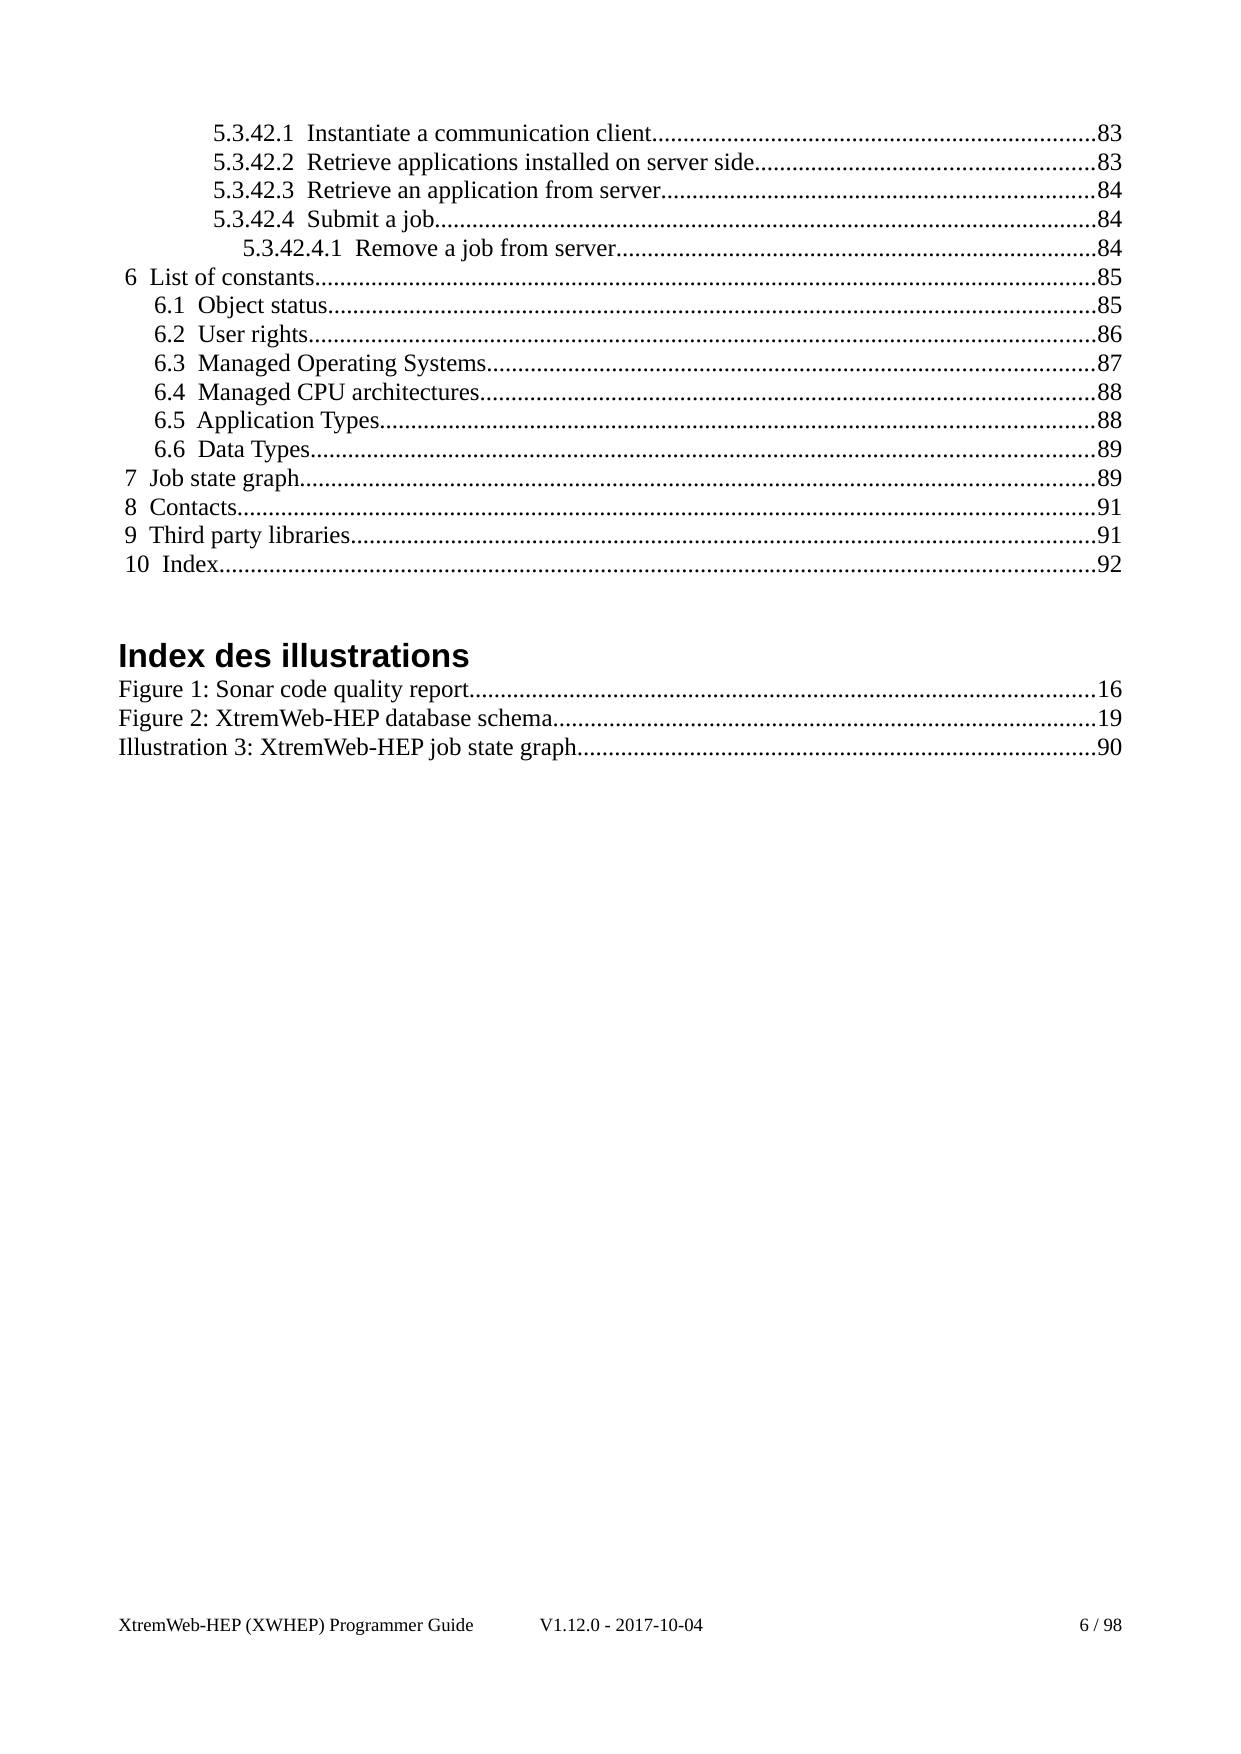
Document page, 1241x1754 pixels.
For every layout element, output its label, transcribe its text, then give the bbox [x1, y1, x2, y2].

text 6.6 Data Types 89 [148, 434, 1122, 463]
text 6.4 Managed CPU architectures 88 [148, 377, 1122, 406]
text 5.3.42.4.1 Remove a job from server 84 [236, 233, 1122, 262]
text 9 Third party libraries 91 [118, 521, 1122, 549]
text Illustration 3: XtremWeb-HEP job state graph 90 [118, 732, 1122, 760]
text 6.2 User rights 86 [148, 319, 1122, 348]
text 8 Contacts 91 [118, 492, 1122, 521]
text Figure 2: XtremWeb-HEP database schema 19 [118, 703, 1122, 732]
text 5.3.42.2 Retrieve applications installed on server side 83 [207, 147, 1122, 176]
text 6.1 Object status 85 [148, 291, 1122, 319]
subtitle Index des illustrations [118, 636, 1122, 674]
text Figure 1: Sonar code quality report 16 [118, 674, 1122, 703]
text 6.3 Managed Operating Systems 87 [148, 348, 1122, 377]
text 6.5 Application Types 88 [148, 406, 1122, 434]
text 5.3.42.1 Instantiate a communication client 83 [207, 118, 1122, 147]
text 5.3.42.4 Submit a job 84 [207, 204, 1122, 233]
text 7 Job state graph 89 [118, 463, 1122, 492]
text 6 List of constants 85 [118, 262, 1122, 291]
text 10 Index 92 [118, 549, 1122, 578]
text 5.3.42.3 Retrieve an application from server 84 [207, 176, 1122, 204]
